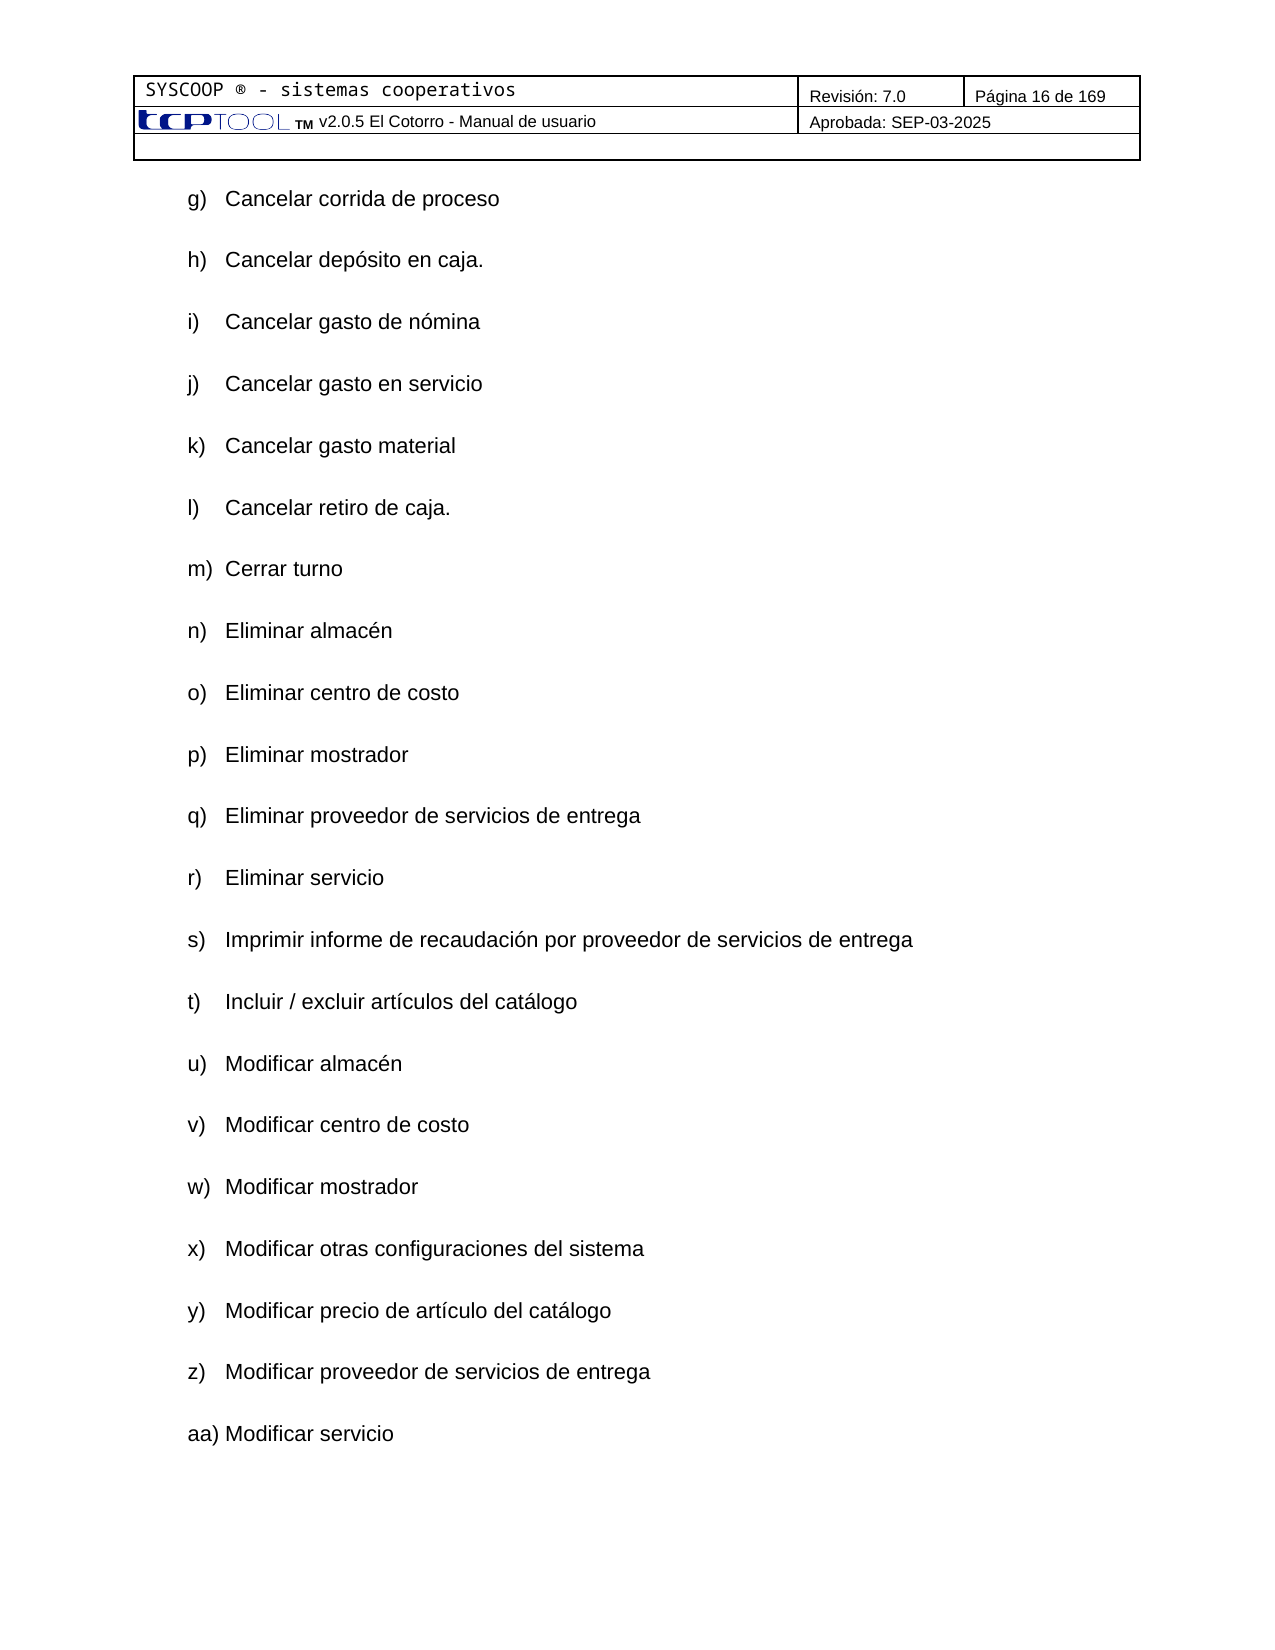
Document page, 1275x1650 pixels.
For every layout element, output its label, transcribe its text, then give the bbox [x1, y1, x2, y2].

picture [138, 110, 290, 130]
list Modificar almacén [187, 1050, 1125, 1076]
list Cancelar retiro de caja. [187, 494, 1125, 520]
list Cancelar corrida de proceso [187, 186, 1125, 211]
list Eliminar centro de costo [187, 680, 1125, 705]
list Modificar centro de costo [187, 1112, 1125, 1137]
list Eliminar almacén [187, 618, 1125, 643]
list Modificar mostrador [187, 1174, 1125, 1199]
list Modificar proveedor de servicios de entrega [187, 1359, 1125, 1384]
list Imprimir informe de recaudación por proveedor de servicios de entrega [187, 927, 1125, 952]
list Eliminar mostrador [187, 742, 1125, 767]
list Cancelar gasto en servicio [187, 371, 1125, 396]
list Incluir / excluir artículos del catálogo [187, 989, 1125, 1014]
list Modificar precio de artículo del catálogo [187, 1297, 1125, 1323]
list Cancelar gasto de nómina [187, 309, 1125, 334]
list Cancelar depósito en caja. [187, 247, 1125, 273]
list Eliminar servicio [187, 865, 1125, 890]
list Eliminar proveedor de servicios de entrega [187, 803, 1125, 828]
list Cerrar turno [187, 556, 1125, 581]
list Modificar servicio [187, 1421, 1125, 1446]
list Cancelar gasto material [187, 433, 1125, 458]
list Modificar otras configuraciones del sistema [187, 1236, 1125, 1261]
